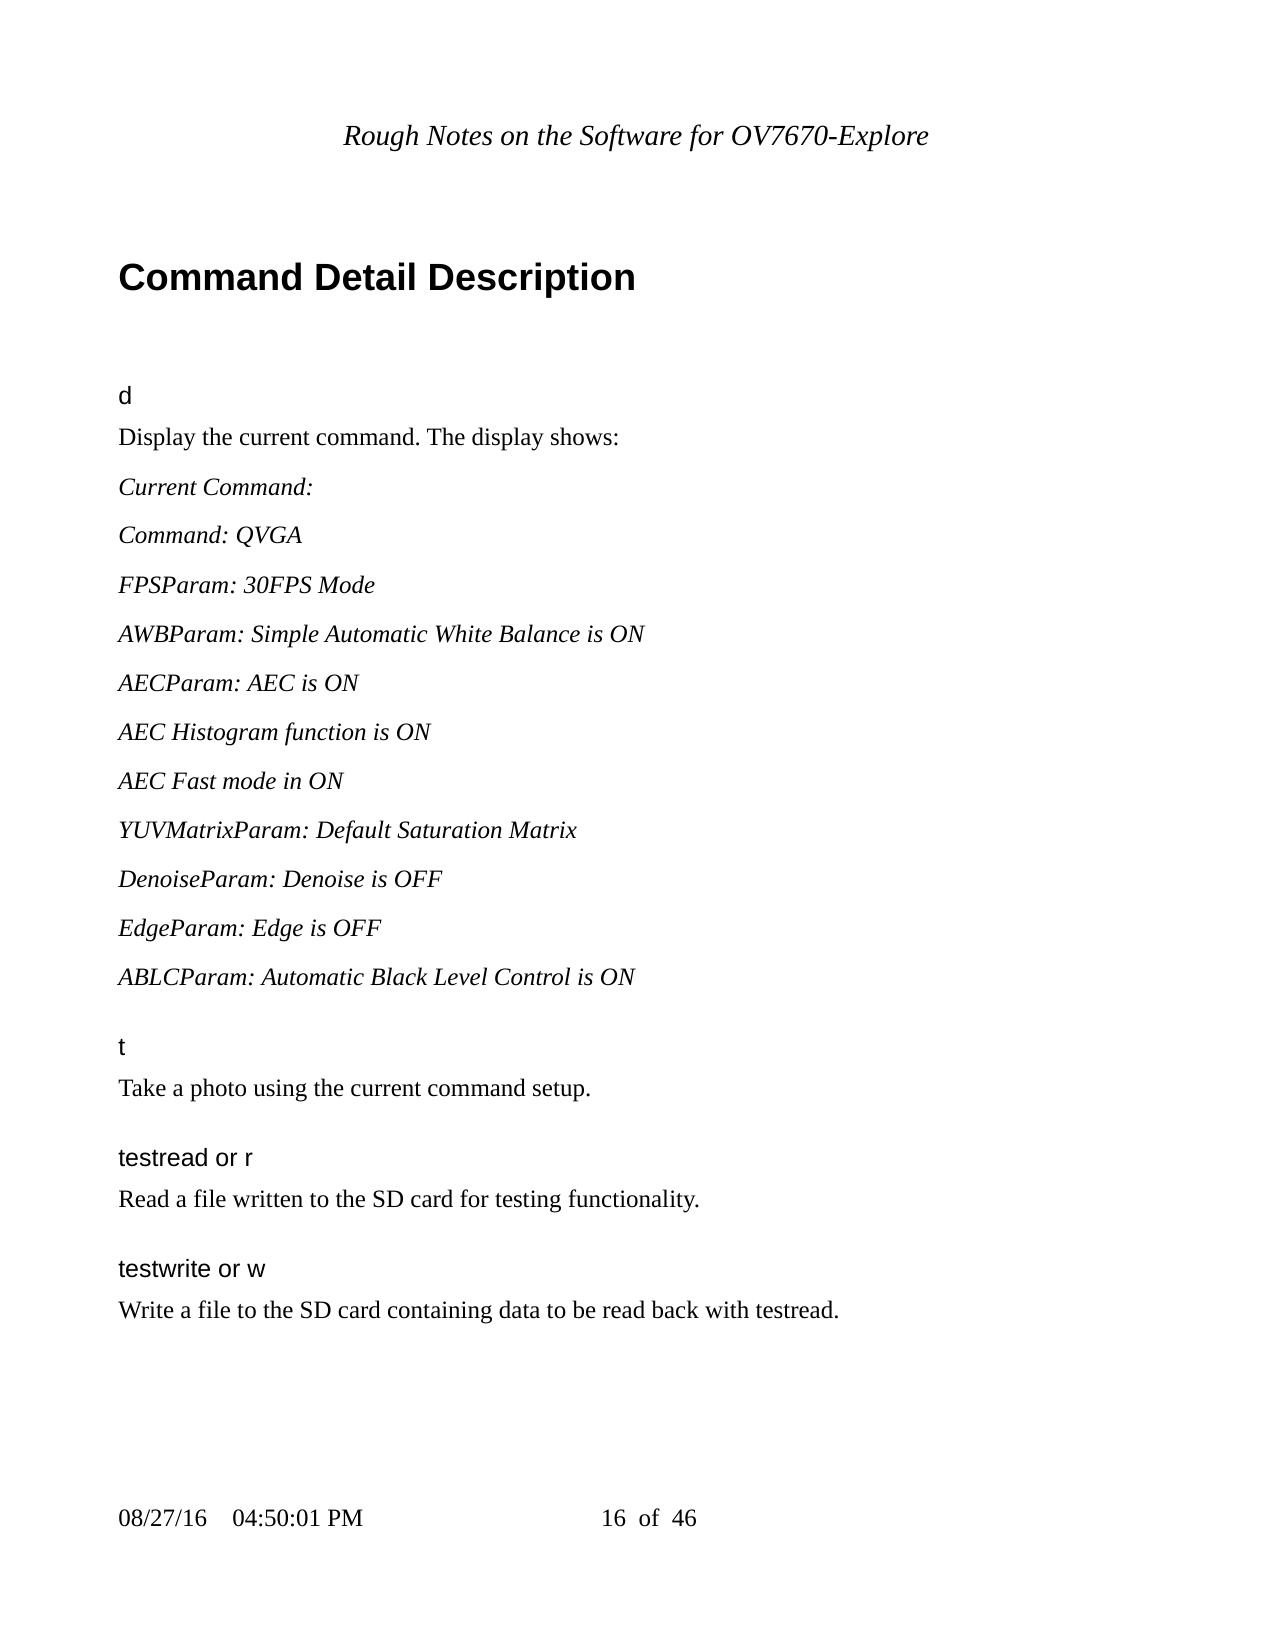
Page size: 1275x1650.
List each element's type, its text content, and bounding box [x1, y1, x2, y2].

text Write a file to the SD card containing data to be read back with testread. [118, 1296, 1157, 1324]
subtitle d [118, 381, 1157, 410]
text Display the current command. The display shows: [118, 422, 1157, 451]
text EdgeParam: Edge is OFF [118, 913, 1157, 942]
text AWBParam: Simple Automatic White Balance is ON [118, 619, 1157, 647]
text Command: QVGA [118, 521, 1157, 549]
text Take a photo using the current command setup. [118, 1073, 1157, 1102]
text FPSParam: 30FPS Mode [118, 570, 1157, 598]
text DenoiseParam: Denoise is OFF [118, 864, 1157, 893]
text AECParam: AEC is ON [118, 668, 1157, 697]
subtitle Command Detail Description [118, 255, 1157, 299]
subtitle testread or r [118, 1143, 1157, 1172]
text AEC Fast mode in ON [118, 766, 1157, 795]
text AEC Histogram function is ON [118, 717, 1157, 746]
text Current Command: [118, 472, 1157, 500]
subtitle t [118, 1032, 1157, 1061]
text YUVMatrixParam: Default Saturation Matrix [118, 815, 1157, 844]
text Read a file written to the SD card for testing functionality. [118, 1184, 1157, 1213]
text ABLCParam: Automatic Black Level Control is ON [118, 962, 1157, 991]
subtitle testwrite or w [118, 1254, 1157, 1283]
